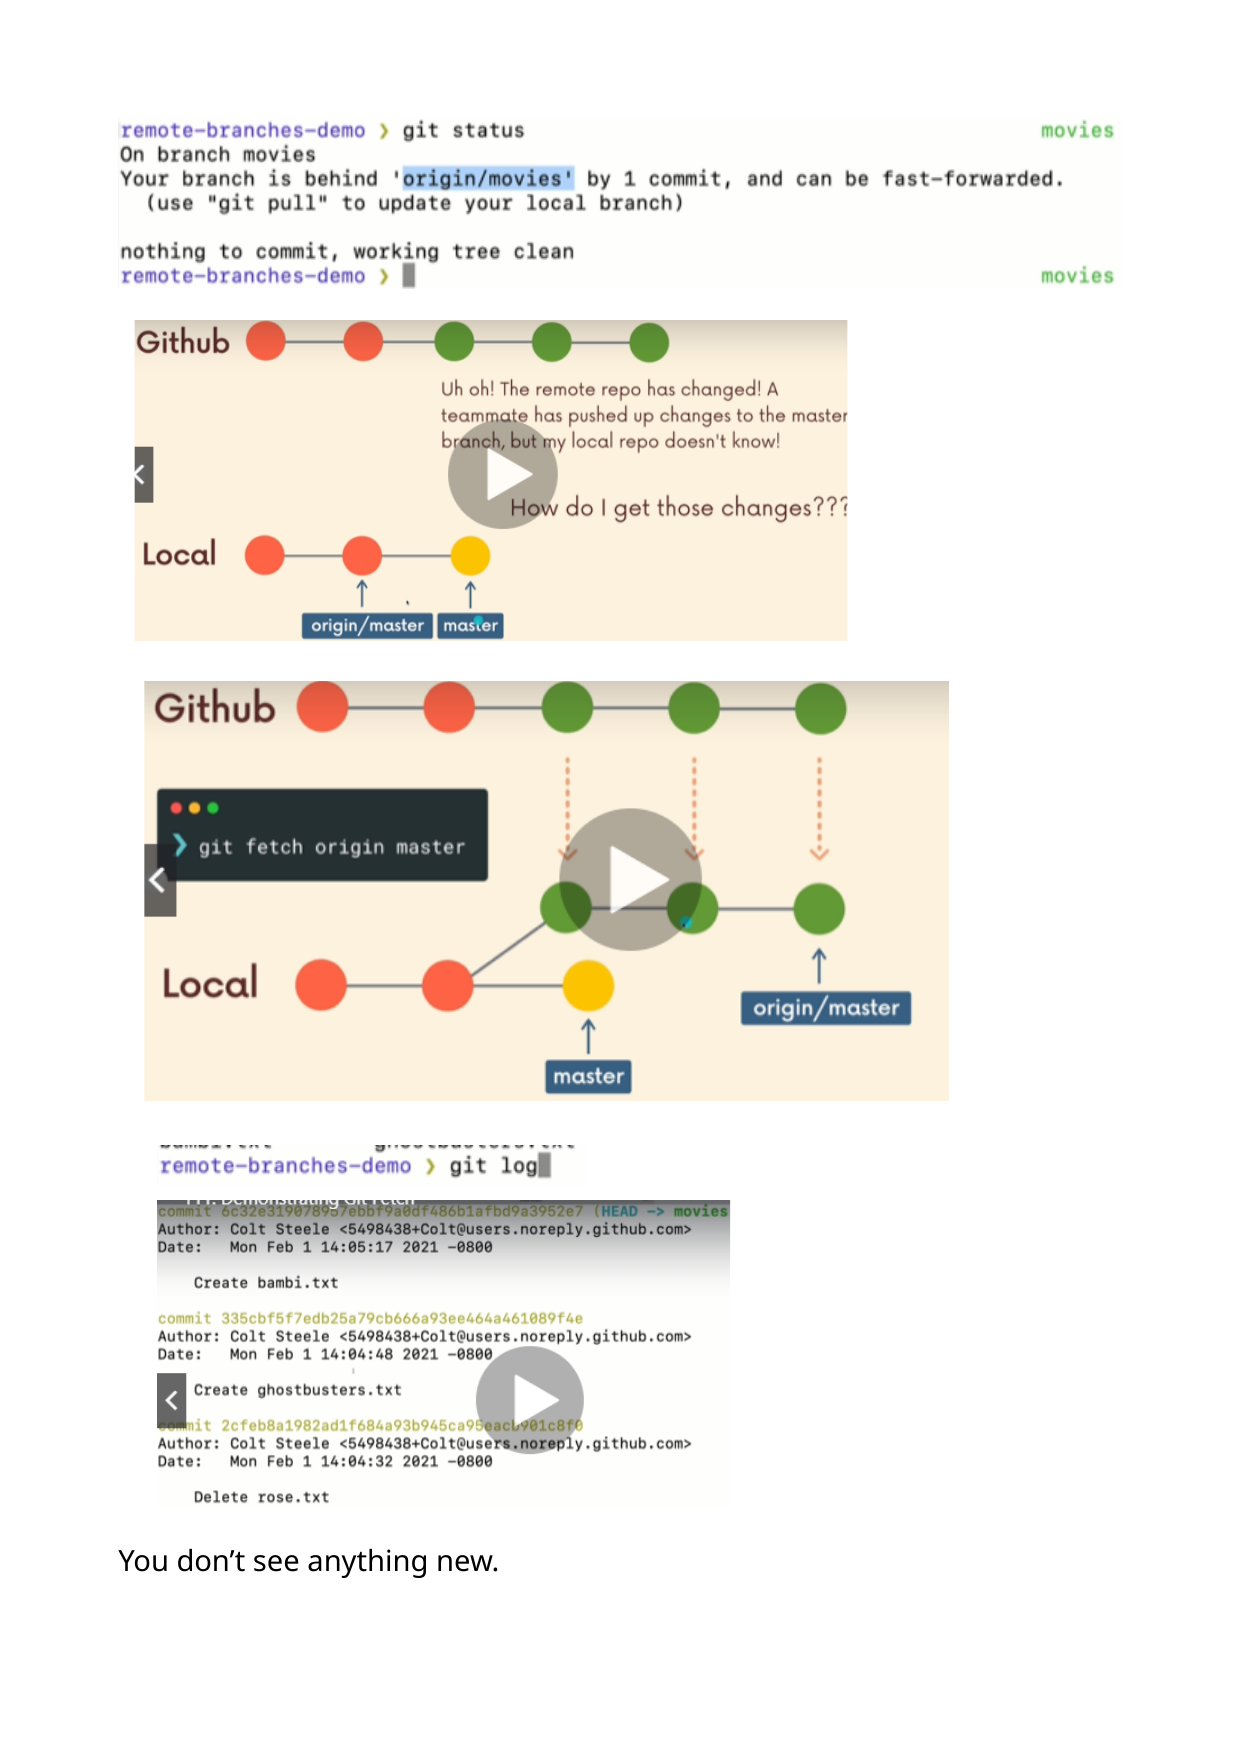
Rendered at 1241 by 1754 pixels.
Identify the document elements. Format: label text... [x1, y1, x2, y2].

picture [118, 118, 1123, 289]
picture [157, 1200, 731, 1507]
picture [144, 681, 949, 1101]
picture [134, 320, 848, 641]
text You don’t see anything new. [118, 1540, 1122, 1580]
picture [157, 1145, 586, 1186]
